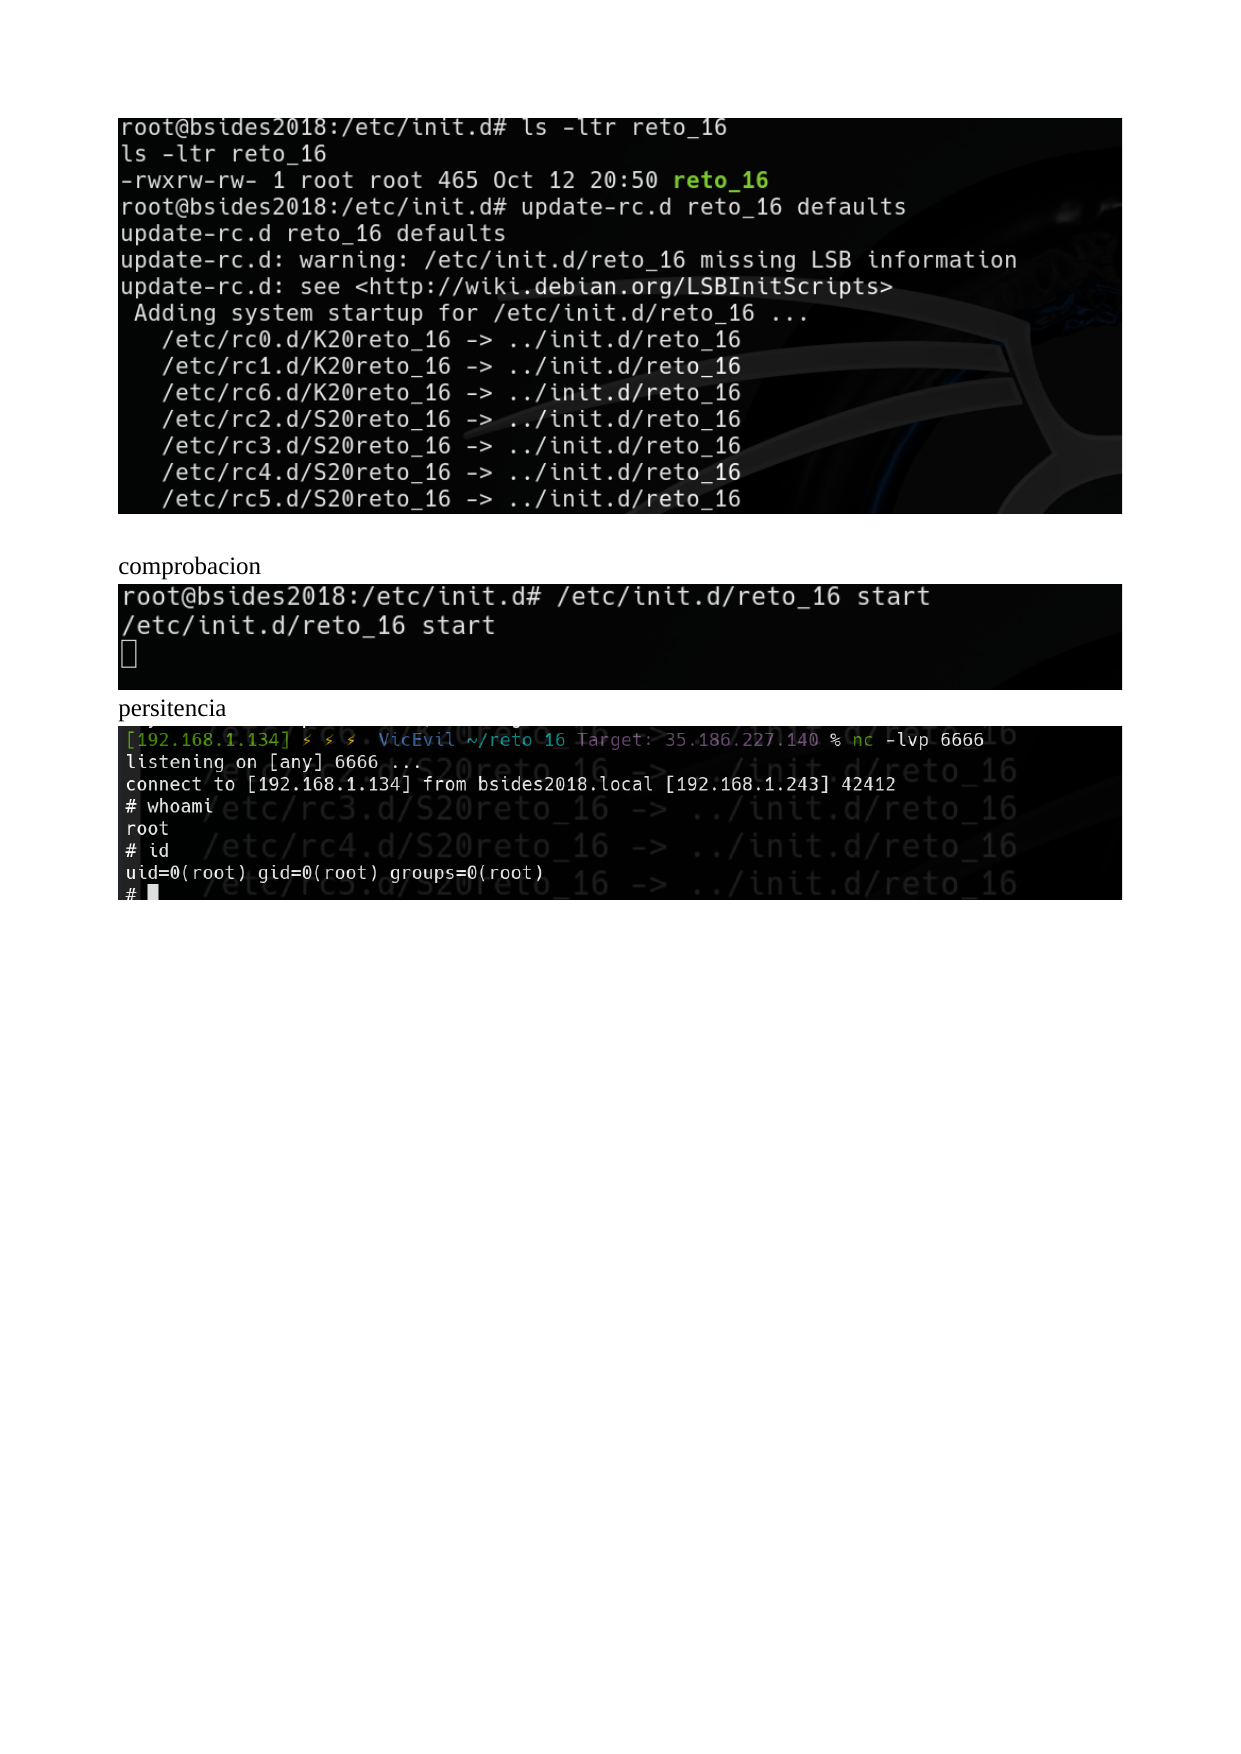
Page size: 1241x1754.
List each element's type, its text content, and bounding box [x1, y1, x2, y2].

text comprobacion [118, 551, 1122, 580]
text persitencia [118, 690, 1122, 722]
picture [118, 726, 1123, 900]
picture [118, 584, 1123, 690]
picture [118, 118, 1123, 514]
